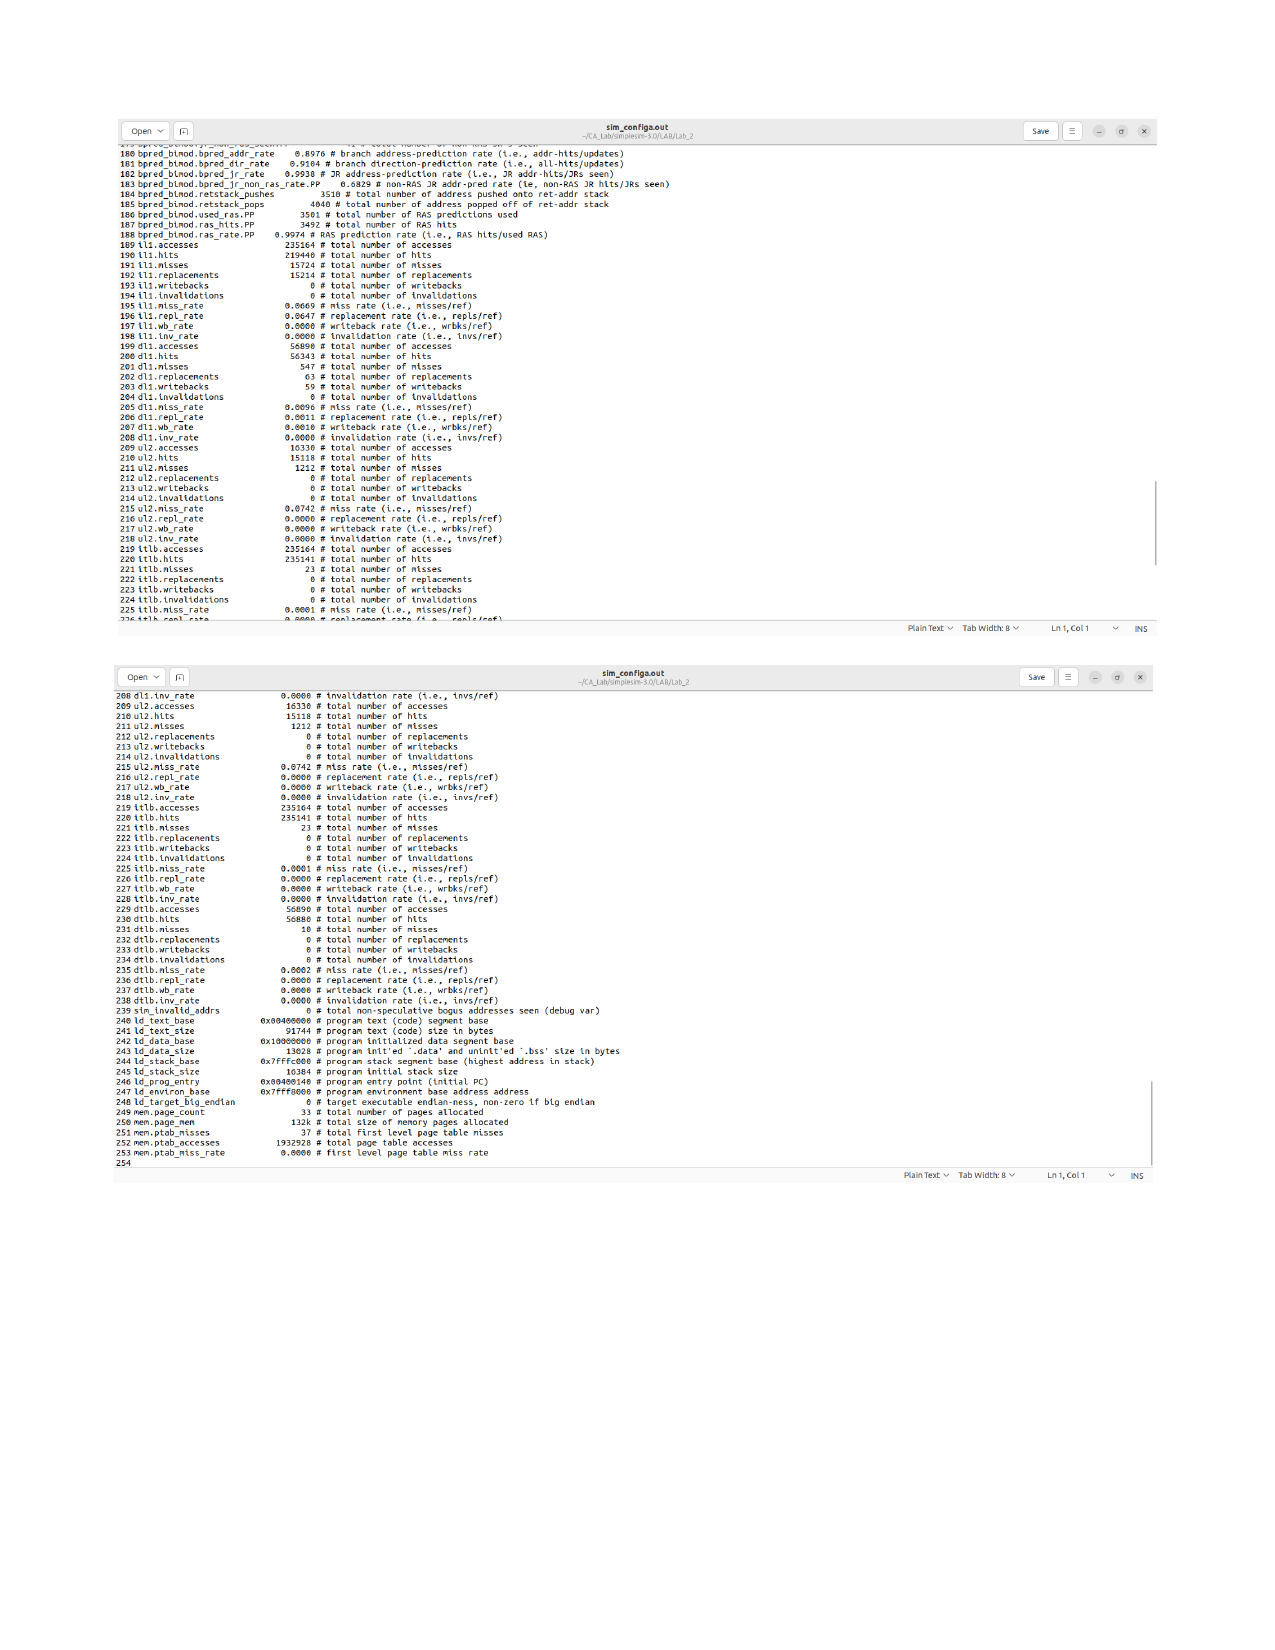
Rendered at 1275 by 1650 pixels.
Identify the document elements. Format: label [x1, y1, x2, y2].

picture [114, 665, 1153, 1183]
picture [118, 118, 1157, 636]
